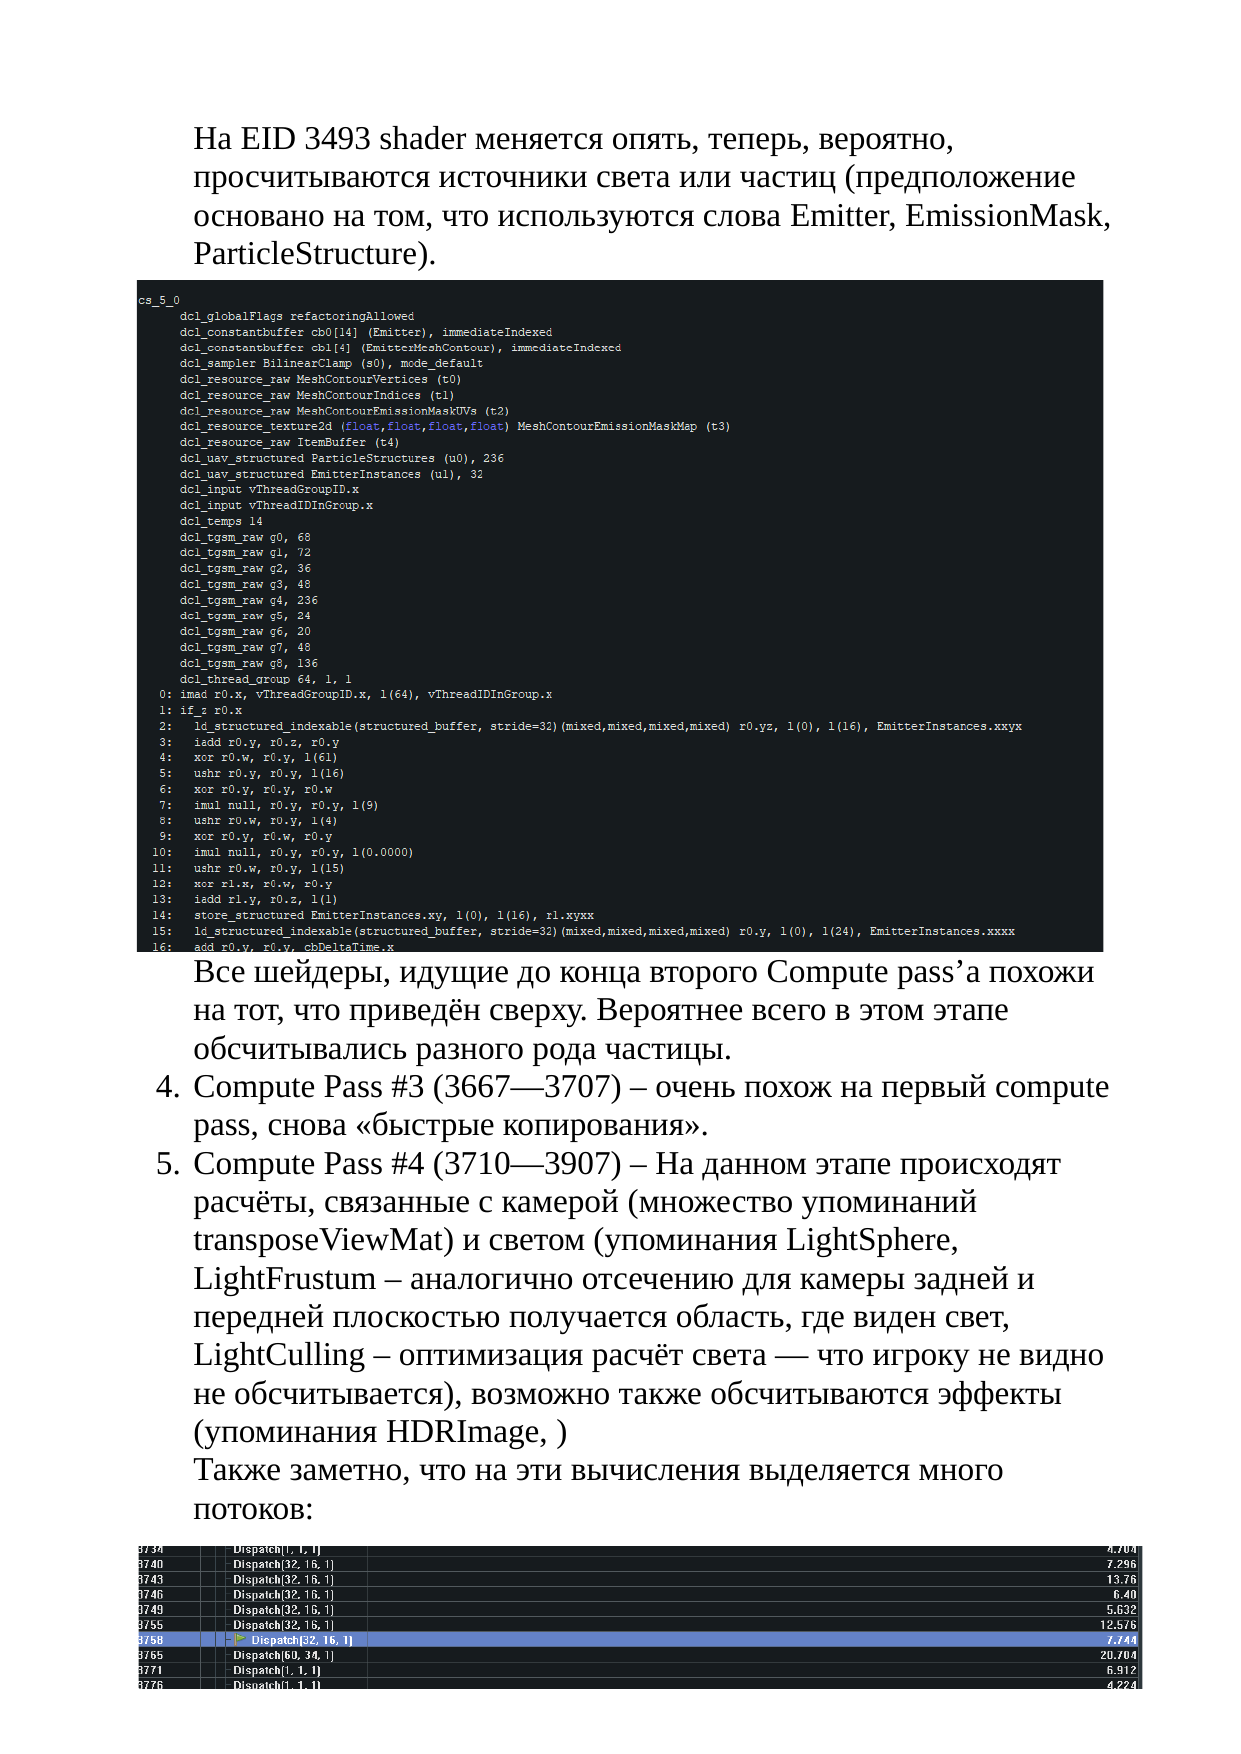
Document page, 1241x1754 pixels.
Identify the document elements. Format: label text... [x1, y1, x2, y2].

list На EID 3493 shader меняется опять, теперь, вероятно, просчитываются источники света или частиц (предположение основано на том, что используются слова Emitter, EmissionMask, ParticleStructure). [156, 118, 1122, 271]
picture [138, 1546, 1143, 1689]
list Compute Pass #4 (3710—3907) – На данном этапе происходят расчёты, связанные с камерой (множество упоминаний transposeViewMat) и светом (упоминания LightSphere, LightFrustum – аналогично отсечению для камеры задней и передней плоскостью получается область, где виден свет, LightCulling – оптимизация расчёт света — что игроку не видно не обсчитывается), возможно также обсчитываются эффекты (упоминания HDRImage, ) [156, 1143, 1122, 1449]
list Все шейдеры, идущие до конца второго Compute pass’а похожи на тот, что приведён сверху. Вероятнее всего в этом этапе обсчитывались разного рода частицы. [156, 271, 1122, 1066]
list Compute Pass #3 (3667—3707) – очень похож на первый compute pass, снова «быстрые копирования». [156, 1066, 1122, 1143]
list Также заметно, что на эти вычисления выделяется много потоков: [156, 1449, 1122, 1526]
picture [136, 280, 1104, 952]
